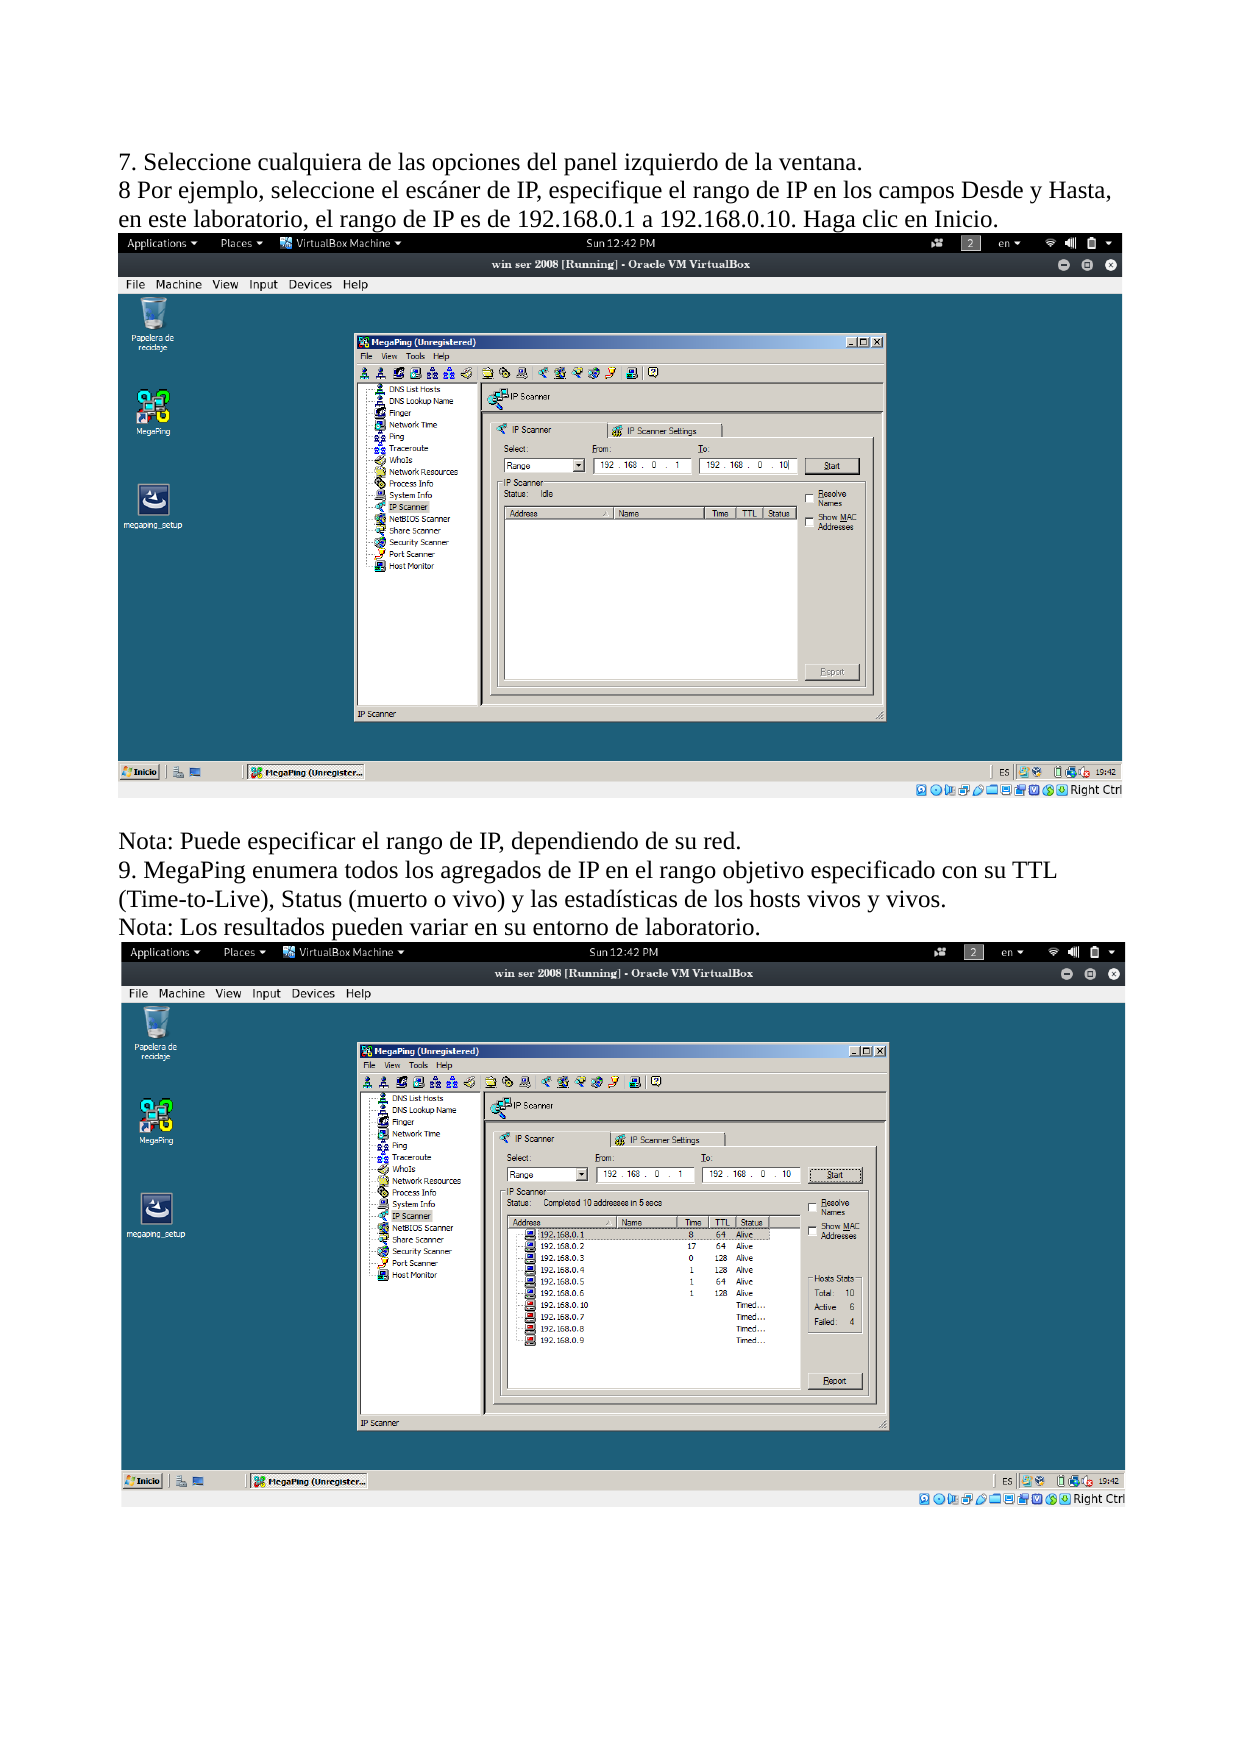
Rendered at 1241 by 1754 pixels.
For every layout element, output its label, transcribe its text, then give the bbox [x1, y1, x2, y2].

text 8 Por ejemplo, seleccione el escáner de IP, especifique el rango de IP en los campos Desde y Hasta, en este laboratorio, el rango de IP es de 192.168.0.1 a 192.168.0.10. Haga clic en Inicio. [118, 176, 1122, 233]
picture [121, 942, 1126, 1507]
text Nota: Los resultados pueden variar en su entorno de laboratorio. [118, 912, 1122, 941]
text Nota: Puede especificar el rango de IP, dependiendo de su red. [118, 826, 1122, 855]
text 9. MegaPing enumera todos los agregados de IP en el rango objetivo especificado con su TTL (Time-to-Live), Status (muerto o vivo) y las estadísticas de los hosts vivos y vivos. [118, 855, 1122, 912]
picture [118, 233, 1123, 798]
text 7. Seleccione cualquiera de las opciones del panel izquierdo de la ventana. [118, 147, 1122, 176]
